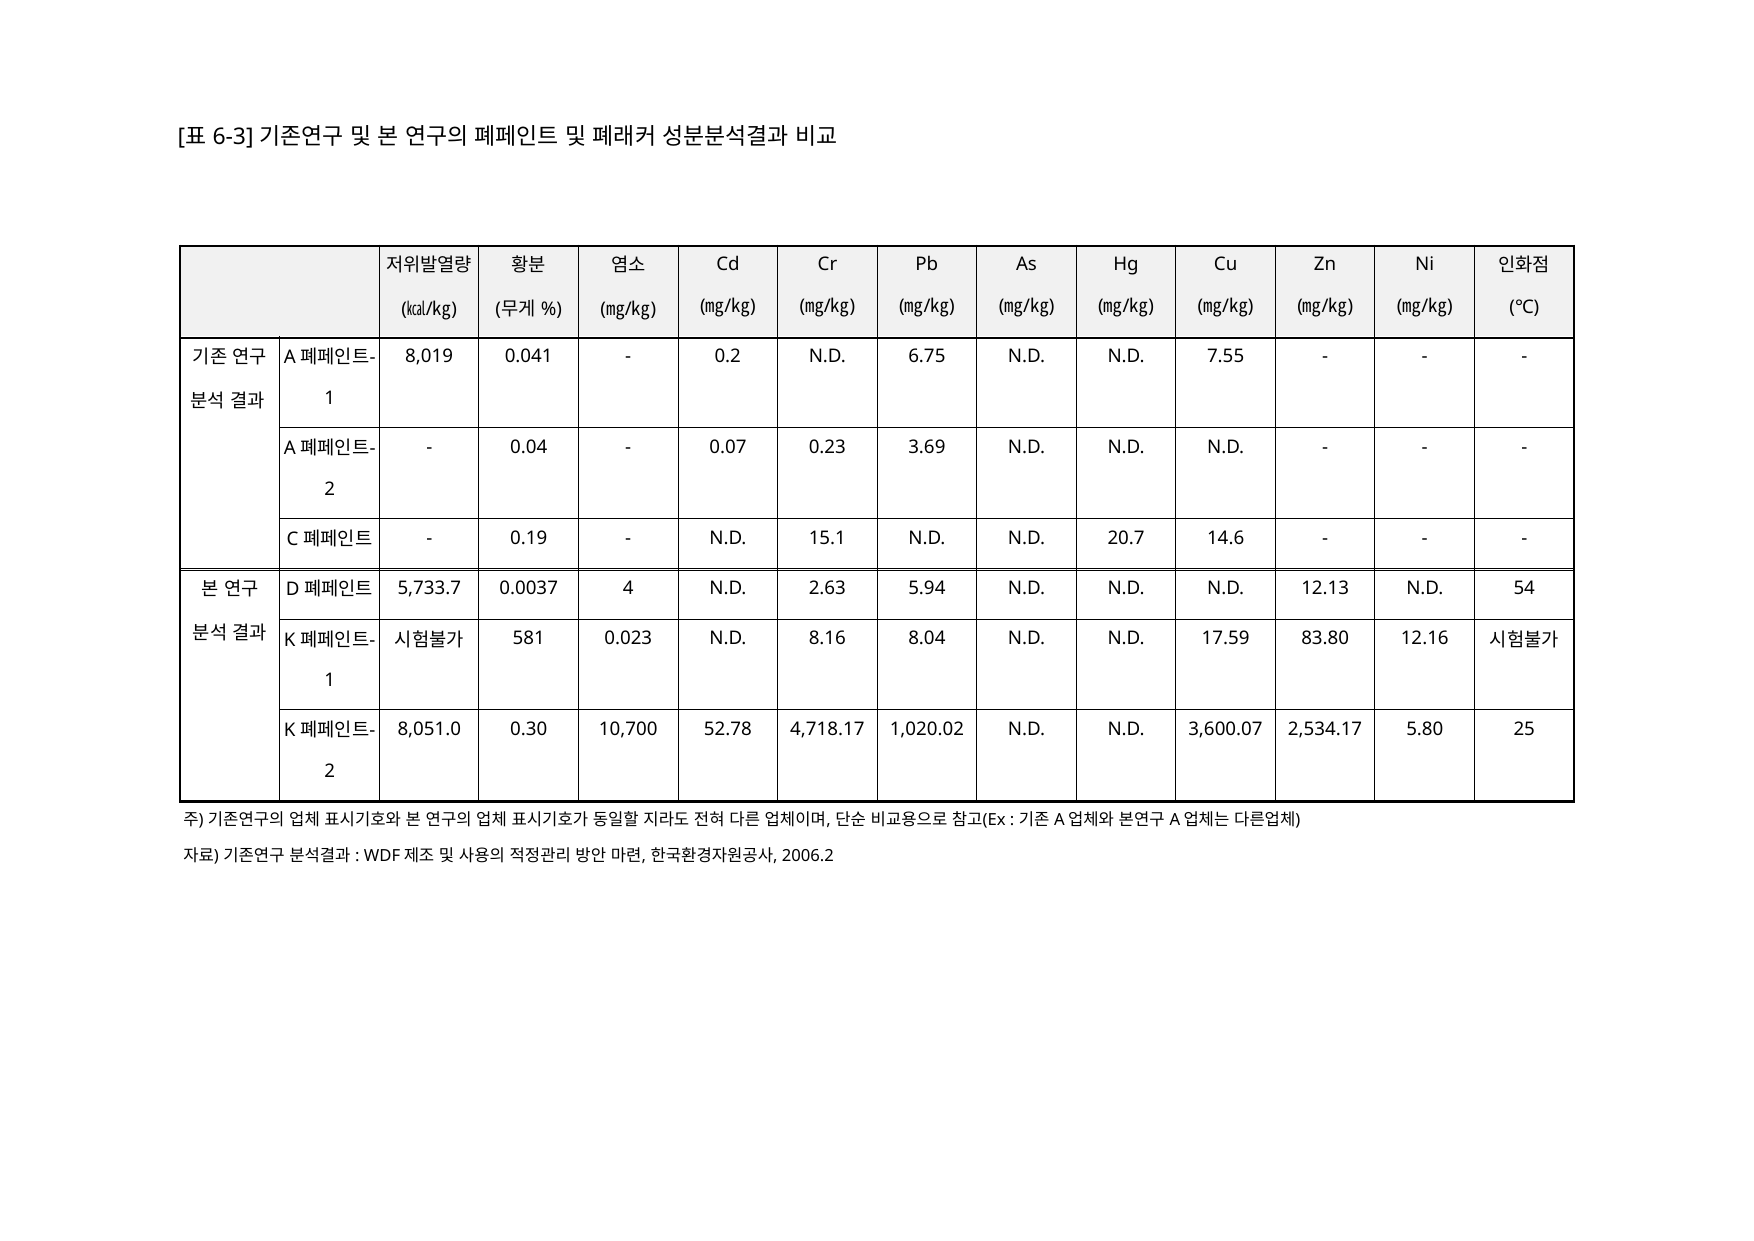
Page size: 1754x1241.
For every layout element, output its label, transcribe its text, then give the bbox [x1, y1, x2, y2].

table_cell - [1375, 339, 1474, 427]
table_cell 8,051.0 [380, 710, 478, 800]
table_cell 17.59 [1176, 620, 1275, 709]
table_cell 1,020.02 [878, 710, 976, 800]
table_cell 12.13 [1276, 571, 1374, 618]
table_cell 8.04 [878, 620, 976, 709]
table_cell 4 [579, 571, 678, 618]
table_cell 0.023 [579, 620, 678, 709]
table_cell - [1375, 519, 1474, 568]
table_cell 시험불가 [380, 620, 478, 709]
table_cell 6.75 [878, 339, 976, 427]
table_cell N.D. [1077, 710, 1175, 800]
table_header Cu (㎎/㎏) [1176, 247, 1275, 336]
table_cell - [1276, 519, 1374, 568]
table_cell N.D. [977, 710, 1076, 800]
table_cell - [579, 428, 678, 518]
table_header Cr (㎎/㎏) [778, 247, 877, 336]
table_cell 0.2 [679, 339, 777, 427]
table_cell 15.1 [778, 519, 877, 568]
table_cell N.D. [1077, 339, 1175, 427]
table_cell 581 [479, 620, 578, 709]
table_cell 83.80 [1276, 620, 1374, 709]
table_cell - [1475, 428, 1573, 518]
table_cell N.D. [679, 571, 777, 618]
table_header Cd (㎎/㎏) [679, 247, 777, 336]
table_header [181, 247, 379, 336]
table_cell 기존 연구 분석 결과 [181, 339, 279, 568]
table_cell A 폐페인트-2 [280, 428, 379, 518]
table_cell - [579, 339, 678, 427]
table_cell 0.19 [479, 519, 578, 568]
table_cell 25 [1475, 710, 1573, 800]
table_cell 52.78 [679, 710, 777, 800]
table_cell - [579, 519, 678, 568]
table_cell 3.69 [878, 428, 976, 518]
table_cell - [1276, 339, 1374, 427]
table_cell N.D. [1077, 571, 1175, 618]
table_cell 주) 기존연구의 업체 표시기호와 본 연구의 업체 표시기호가 동일할 지라도 전혀 다른 업체이며, 단순 비교용으로 참고(Ex : 기존 A업체와 본연구 A업체는 다른업체) 자료) 기존연구 분석결과 : WDF제조 및 사용의 적정관리 방안 마련, 한국환경자원공사, 2006.2 [180, 803, 1574, 881]
table_cell 3,600.07 [1176, 710, 1275, 800]
table_cell - [1475, 339, 1573, 427]
table_cell 54 [1475, 571, 1573, 618]
table_header Ni (㎎/㎏) [1375, 247, 1474, 336]
table_cell 본 연구 분석 결과 [181, 571, 279, 800]
table_cell 5.94 [878, 571, 976, 618]
table_cell N.D. [679, 519, 777, 568]
table_cell 0.30 [479, 710, 578, 800]
table_cell - [1276, 428, 1374, 518]
table_cell N.D. [679, 620, 777, 709]
table_cell N.D. [1375, 571, 1474, 618]
table_cell 0.04 [479, 428, 578, 518]
table_cell 시험불가 [1475, 620, 1573, 709]
table_cell 0.041 [479, 339, 578, 427]
table_cell C 폐페인트 [280, 519, 379, 568]
table_cell - [380, 519, 478, 568]
table_header Hg (㎎/㎏) [1077, 247, 1175, 336]
table_cell N.D. [1176, 428, 1275, 518]
table_cell N.D. [1077, 620, 1175, 709]
table_cell N.D. [1077, 428, 1175, 518]
table_cell 0.0037 [479, 571, 578, 618]
table_cell N.D. [977, 519, 1076, 568]
table_cell 0.23 [778, 428, 877, 518]
table_cell A 폐페인트-1 [280, 339, 379, 427]
table_header 저위발열량 (㎉/㎏) [380, 247, 478, 336]
table_cell N.D. [977, 620, 1076, 709]
table_cell - [1475, 519, 1573, 568]
table_cell 8.16 [778, 620, 877, 709]
table_cell 12.16 [1375, 620, 1474, 709]
table_cell N.D. [778, 339, 877, 427]
table_cell - [380, 428, 478, 518]
table_cell D 폐페인트 [280, 571, 379, 618]
table_cell N.D. [977, 571, 1076, 618]
table_cell 2,534.17 [1276, 710, 1374, 800]
table_cell 5.80 [1375, 710, 1474, 800]
table_header 황분 (무게 %) [479, 247, 578, 336]
table_cell 2.63 [778, 571, 877, 618]
text [표 6-3] 기존연구 및 본 연구의 폐페인트 및 폐래커 성분분석결과 비교 [177, 118, 1577, 151]
table_header Pb (㎎/㎏) [878, 247, 976, 336]
table_header 염소 (㎎/㎏) [579, 247, 678, 336]
table_cell 10,700 [579, 710, 678, 800]
table_cell 20.7 [1077, 519, 1175, 568]
table_cell 7.55 [1176, 339, 1275, 427]
table_cell 0.07 [679, 428, 777, 518]
table_cell 4,718.17 [778, 710, 877, 800]
table_cell N.D. [878, 519, 976, 568]
table_header As (㎎/㎏) [977, 247, 1076, 336]
table_cell N.D. [1176, 571, 1275, 618]
table_cell N.D. [977, 428, 1076, 518]
table_cell N.D. [977, 339, 1076, 427]
table_cell K 폐페인트-2 [280, 710, 379, 800]
table_cell 8,019 [380, 339, 478, 427]
table_header Zn (㎎/㎏) [1276, 247, 1374, 336]
table_cell - [1375, 428, 1474, 518]
table_cell 5,733.7 [380, 571, 478, 618]
table_header 인화점 (℃) [1475, 247, 1573, 336]
table_cell K 폐페인트-1 [280, 620, 379, 709]
table_cell 14.6 [1176, 519, 1275, 568]
